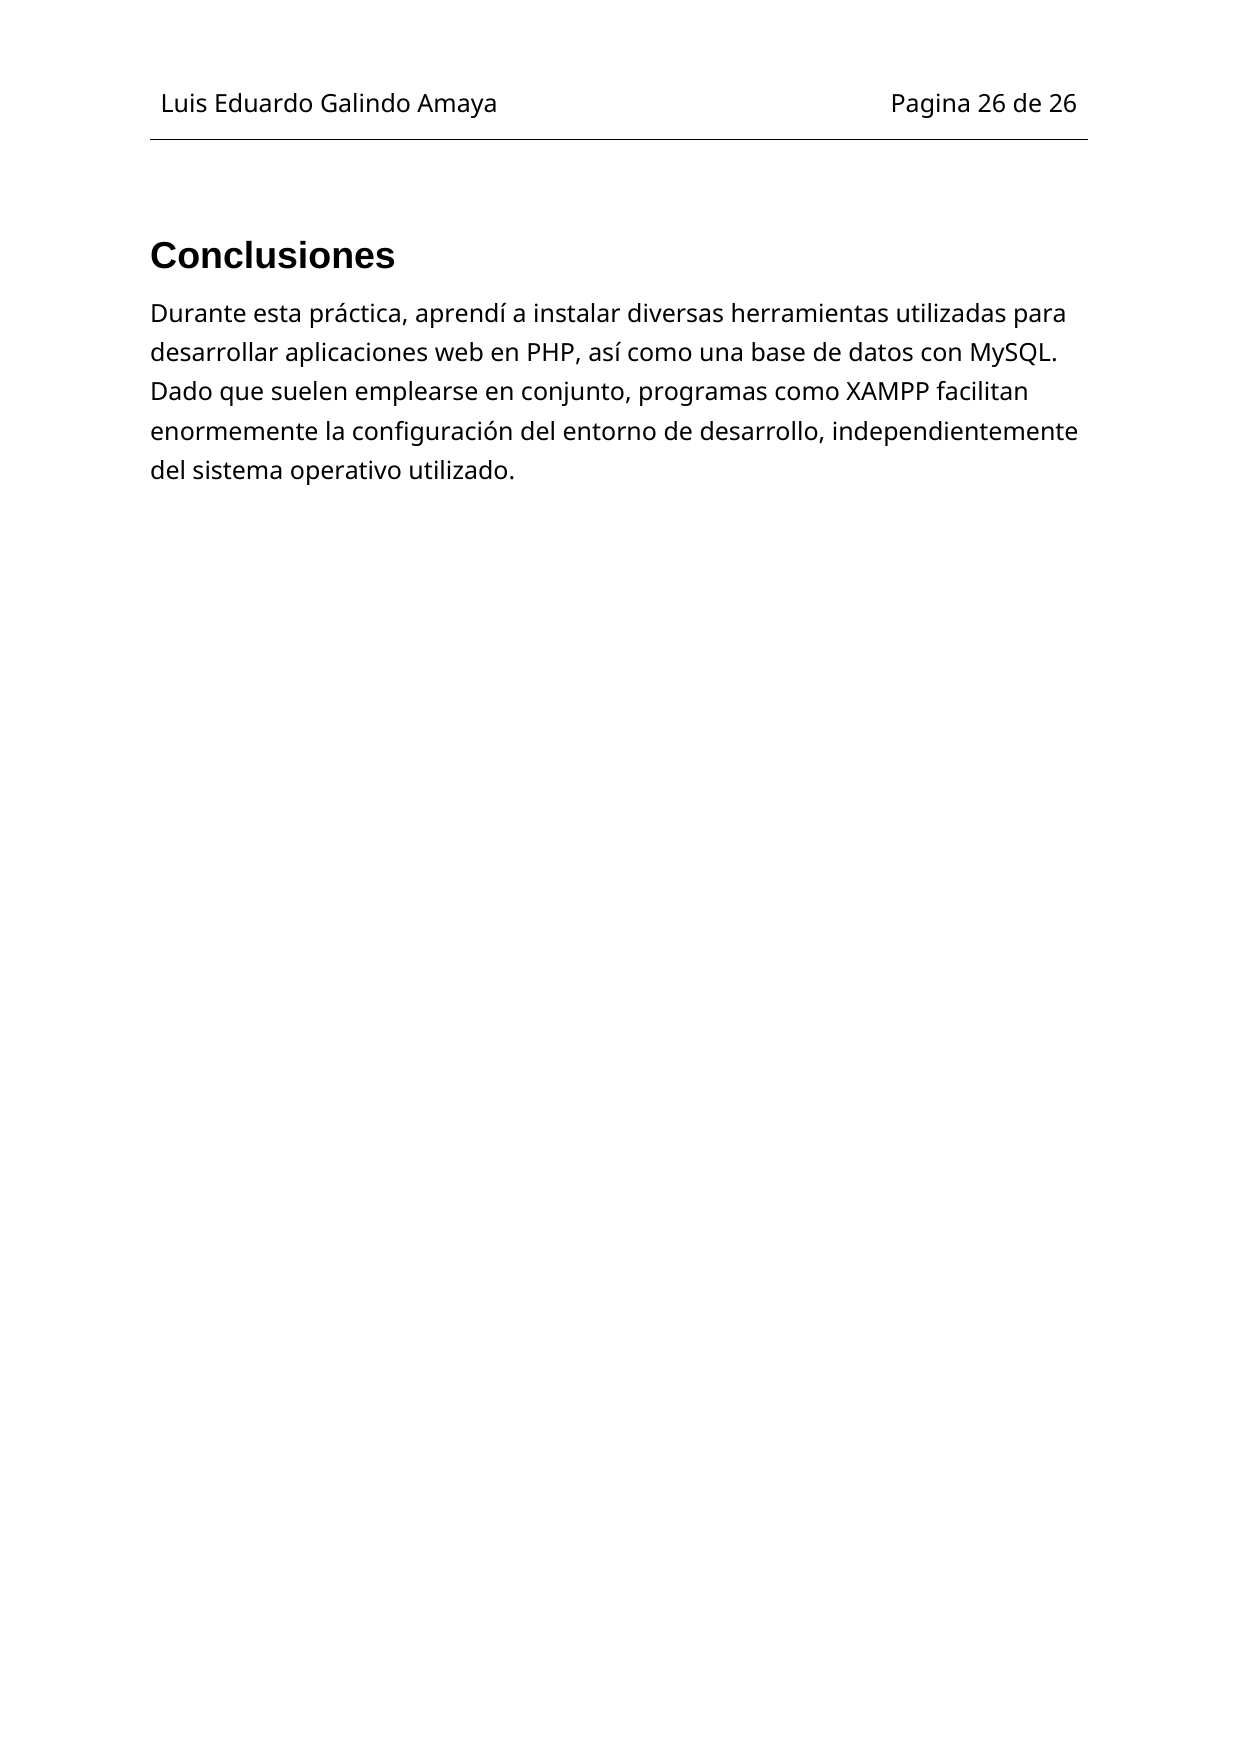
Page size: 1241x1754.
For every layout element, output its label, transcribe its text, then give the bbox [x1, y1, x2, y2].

text Durante esta práctica, aprendí a instalar diversas herramientas utilizadas para desarrollar aplicaciones web en PHP, así como una base de datos con MySQL. Dado que suelen emplearse en conjunto, programas como XAMPP facilitan enormemente la configuración del entorno de desarrollo, independientemente del sistema operativo utilizado. [150, 296, 1090, 486]
subtitle Conclusiones [150, 233, 1090, 276]
